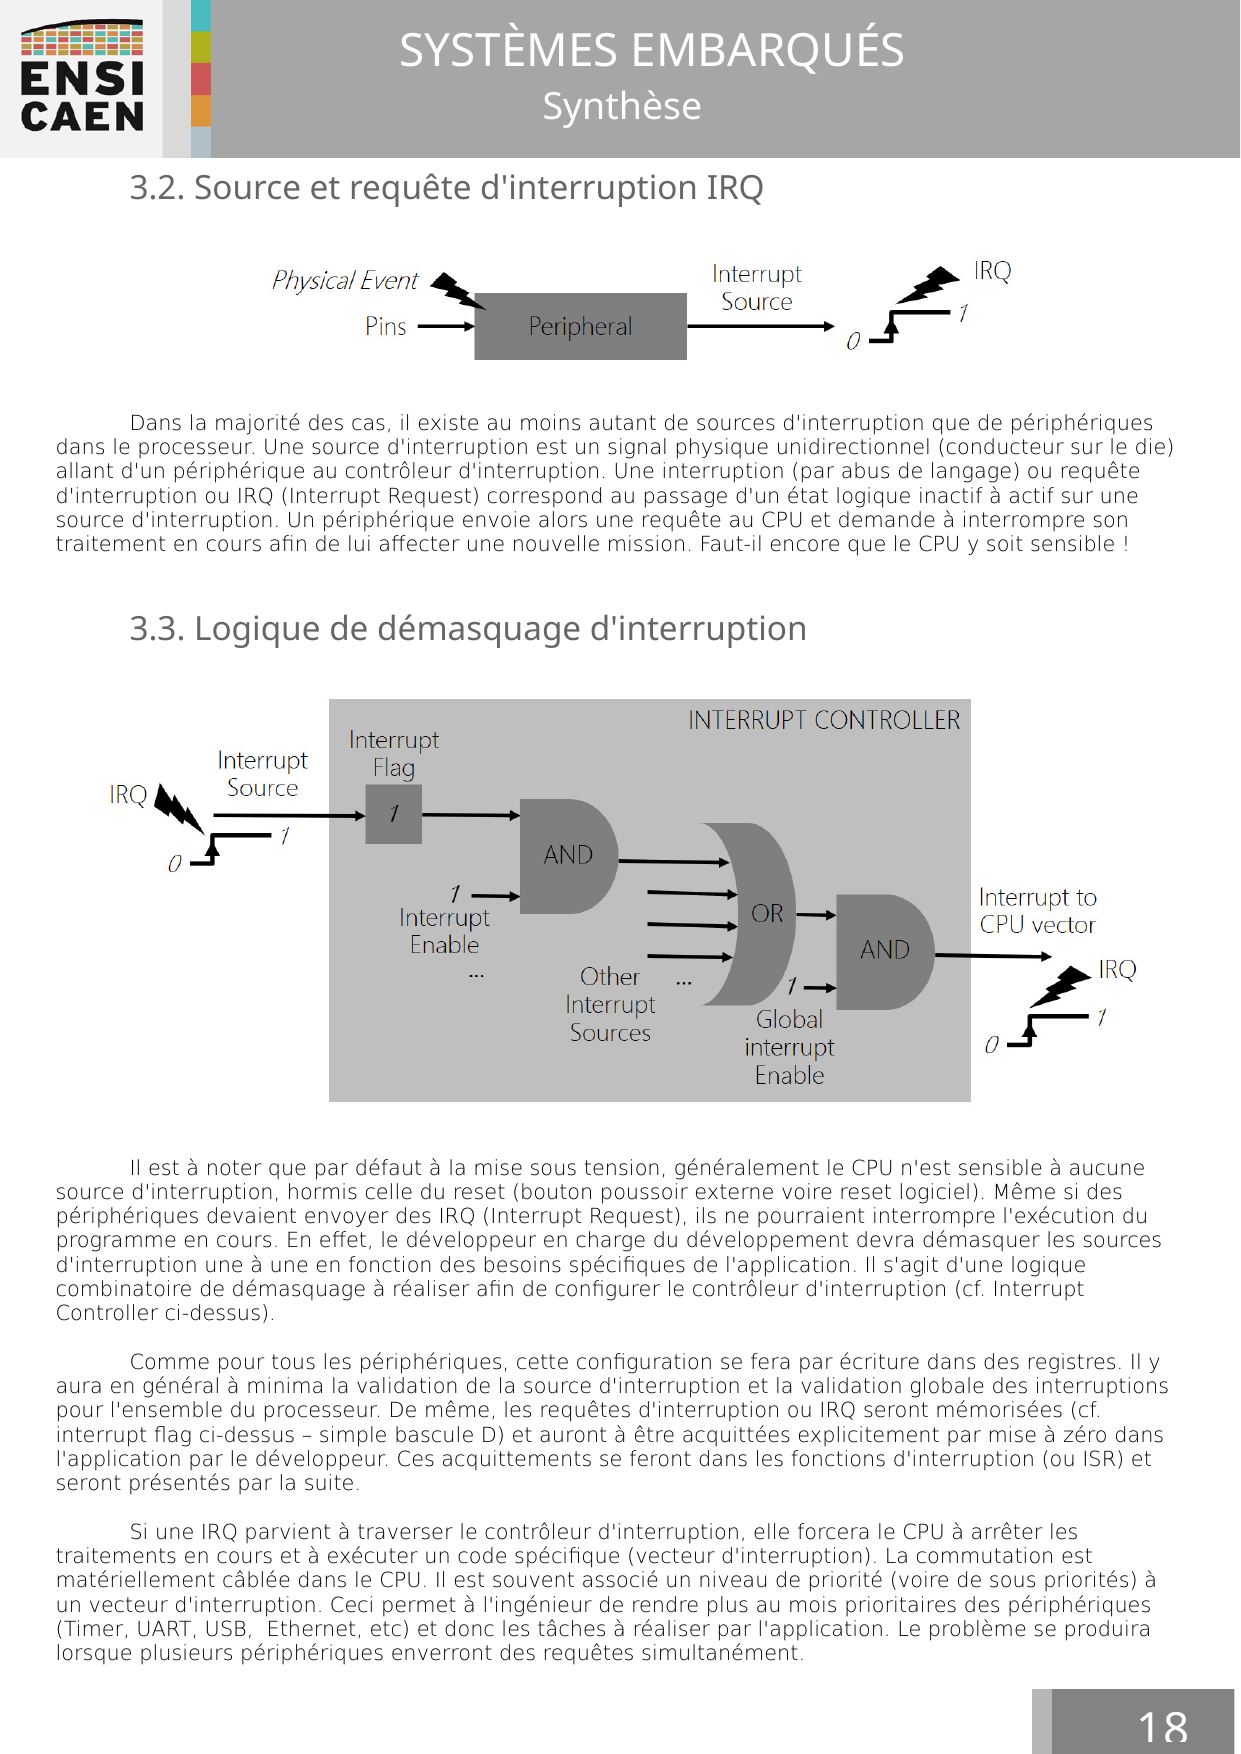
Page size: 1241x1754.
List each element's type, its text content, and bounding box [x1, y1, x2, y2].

text Dans la majorité des cas, il existe au moins autant de sources d'interruption que de périphériques dans le processeur. Une source d'interruption est un signal physique unidirectionnel (conducteur sur le die) allant d'un périphérique au contrôleur d'interruption. Une interruption (par abus de langage) ou requête d'interruption ou IRQ (Interrupt Request) correspond au passage d'un état logique inactif à actif sur une source d'interruption. Un périphérique envoie alors une requête au CPU et demande à interrompre son traitement en cours afin de lui affecter une nouvelle mission. Faut-il encore que le CPU y soit sensible ! [55, 411, 1189, 557]
text Si une IRQ parvient à traverser le contrôleur d'interruption, elle forcera le CPU à arrêter les traitements en cours et à exécuter un code spécifique (vecteur d'interruption). La commutation est matériellement câblée dans le CPU. Il est souvent associé un niveau de priorité (voire de sous priorités) à un vecteur d'interruption. Ceci permet à l'ingénieur de rendre plus au mois prioritaires des périphériques (Timer, UART, USB, Ethernet, etc) et donc les tâches à réaliser par l'application. Le problème se produira lorsque plusieurs périphériques enverront des requêtes simultanément. [55, 1520, 1189, 1665]
picture [1032, 1689, 1235, 1754]
text 3.2. Source et requête d'interruption IRQ [55, 164, 1189, 209]
text Il est à noter que par défaut à la mise sous tension, généralement le CPU n'est sensible à aucune source d'interruption, hormis celle du reset (bouton poussoir externe voire reset logiciel). Même si des périphériques devaient envoyer des IRQ (Interrupt Request), ils ne pourraient interrompre l'exécution du programme en cours. En effet, le développeur en charge du développement devra démasquer les sources d'interruption une à une en fonction des besoins spécifiques de l'application. Il s'agit d'une logique combinatoire de démasquage à réaliser afin de configurer le contrôleur d'interruption (cf. Interrupt Controller ci-dessus). [55, 1156, 1189, 1326]
text 3.3. Logique de démasquage d'interruption [55, 605, 1189, 651]
text Comme pour tous les périphériques, cette configuration se fera par écriture dans des registres. Il y aura en général à minima la validation de la source d'interruption et la validation globale des interruptions pour l'ensemble du processeur. De même, les requêtes d'interruption ou IRQ seront mémorisées (cf. interrupt flag ci-dessus – simple bascule D) et auront à être acquittées explicitement par mise à zéro dans l'application par le développeur. Ces acquittements se feront dans les fonctions d'interruption (ou ISR) et seront présentés par la suite. [55, 1350, 1189, 1496]
picture [106, 258, 1139, 363]
picture [0, 0, 1241, 158]
picture [106, 696, 1139, 1108]
